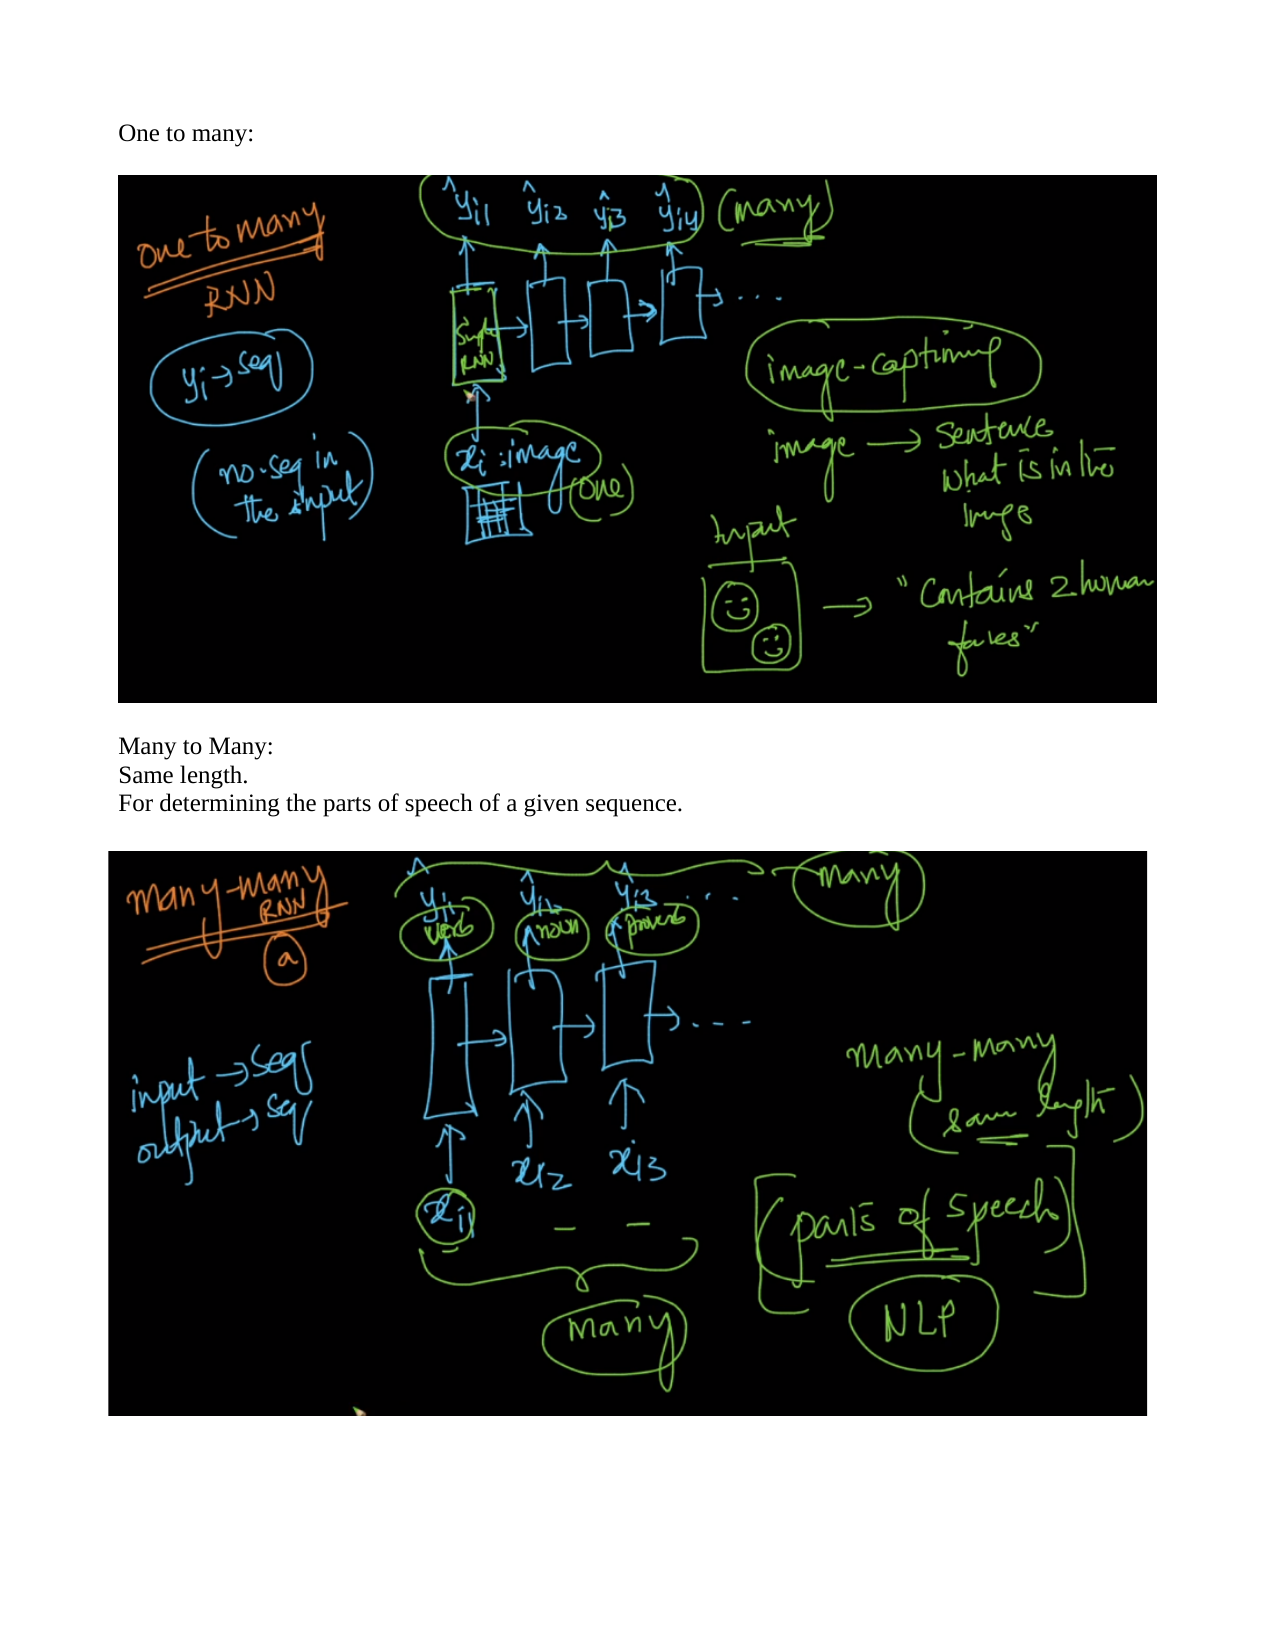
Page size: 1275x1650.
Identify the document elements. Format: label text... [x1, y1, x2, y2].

text One to many: [118, 118, 1157, 147]
picture [118, 175, 1157, 703]
text Many to Many: [118, 731, 1157, 760]
picture [108, 851, 1148, 1416]
text Same length. [118, 760, 1157, 788]
text For determining the parts of speech of a given sequence. [118, 788, 1157, 817]
